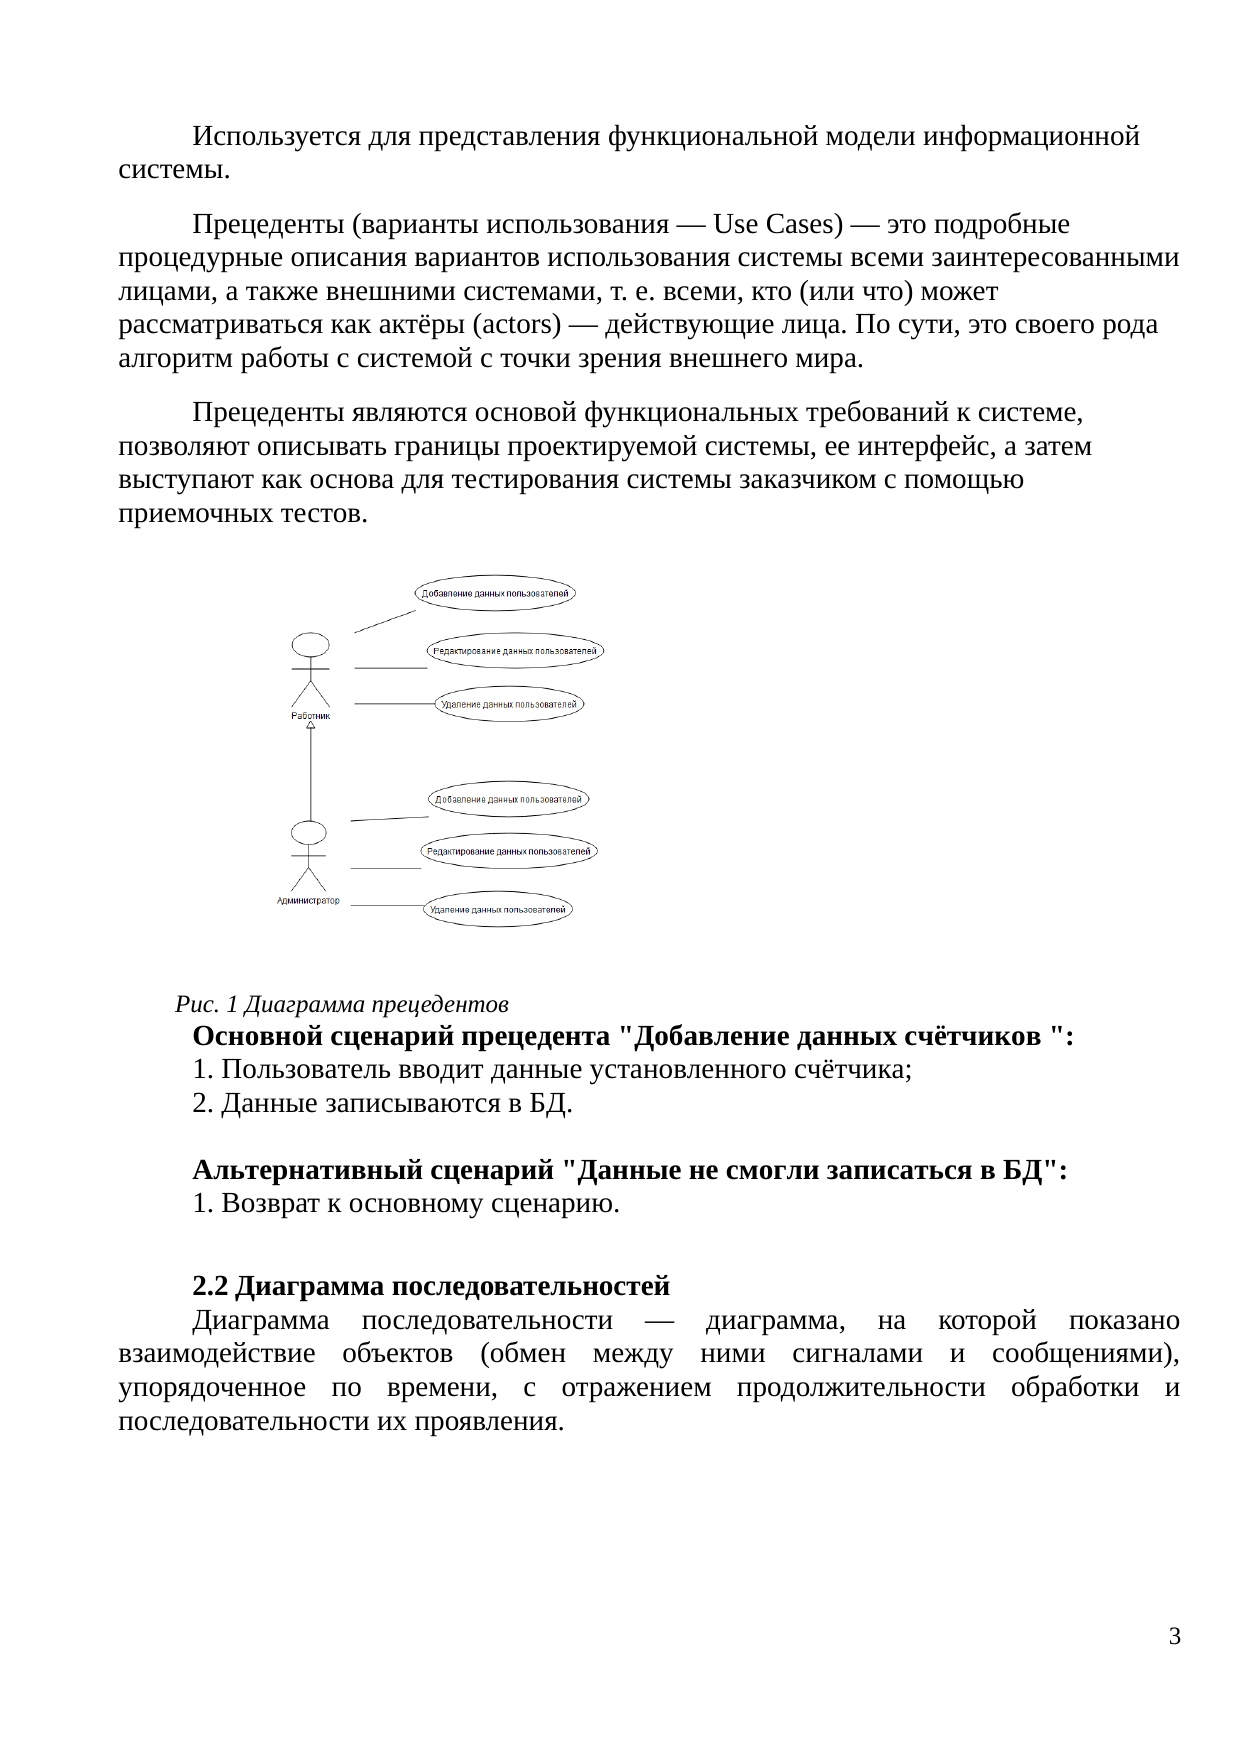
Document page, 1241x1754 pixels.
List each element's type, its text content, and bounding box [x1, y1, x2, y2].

text Прецеденты являются основой функциональных требований к системе, позволяют описывать границы проектируемой системы, ее интерфейс, а затем выступают как основа для тестирования системы заказчиком с помощью приемочных тестов. [118, 394, 1181, 529]
text 2.2 Диаграмма последовательностей [118, 1268, 1181, 1302]
text Рис. 1 Диаграмма прецедентов [175, 989, 702, 1018]
text Прецеденты (варианты использования — Use Cases) — это подробные процедурные описания вариантов использования системы всеми заинтересованными лицами, а также внешними системами, т. е. всеми, кто (или что) может рассматриваться как актёры (actors) — действующие лица. По сути, это своего рода алгоритм работы с системой с точки зрения внешнего мира. [118, 206, 1181, 374]
text Основной сценарий прецедента "Добавление данных счётчиков ": [118, 549, 1181, 1051]
text 1. Возврат к основному сценарию. [118, 1185, 1181, 1219]
text [175, 976, 702, 989]
text Используется для представления функциональной модели информационной системы. [118, 118, 1181, 185]
text Диаграмма последовательности — диаграмма, на которой показано взаимодействие объектов (обмен между ними сигналами и сообщениями), упорядоченное по времени, с отражением продолжительности обработки и последовательности их проявления. [118, 1302, 1181, 1436]
text 1. Пользователь вводит данные установленного счётчика; [118, 1051, 1181, 1085]
text 2. Данные записываются в БД. [118, 1085, 1181, 1118]
text Альтернативный сценарий "Данные не смогли записаться в БД": [118, 1152, 1181, 1185]
